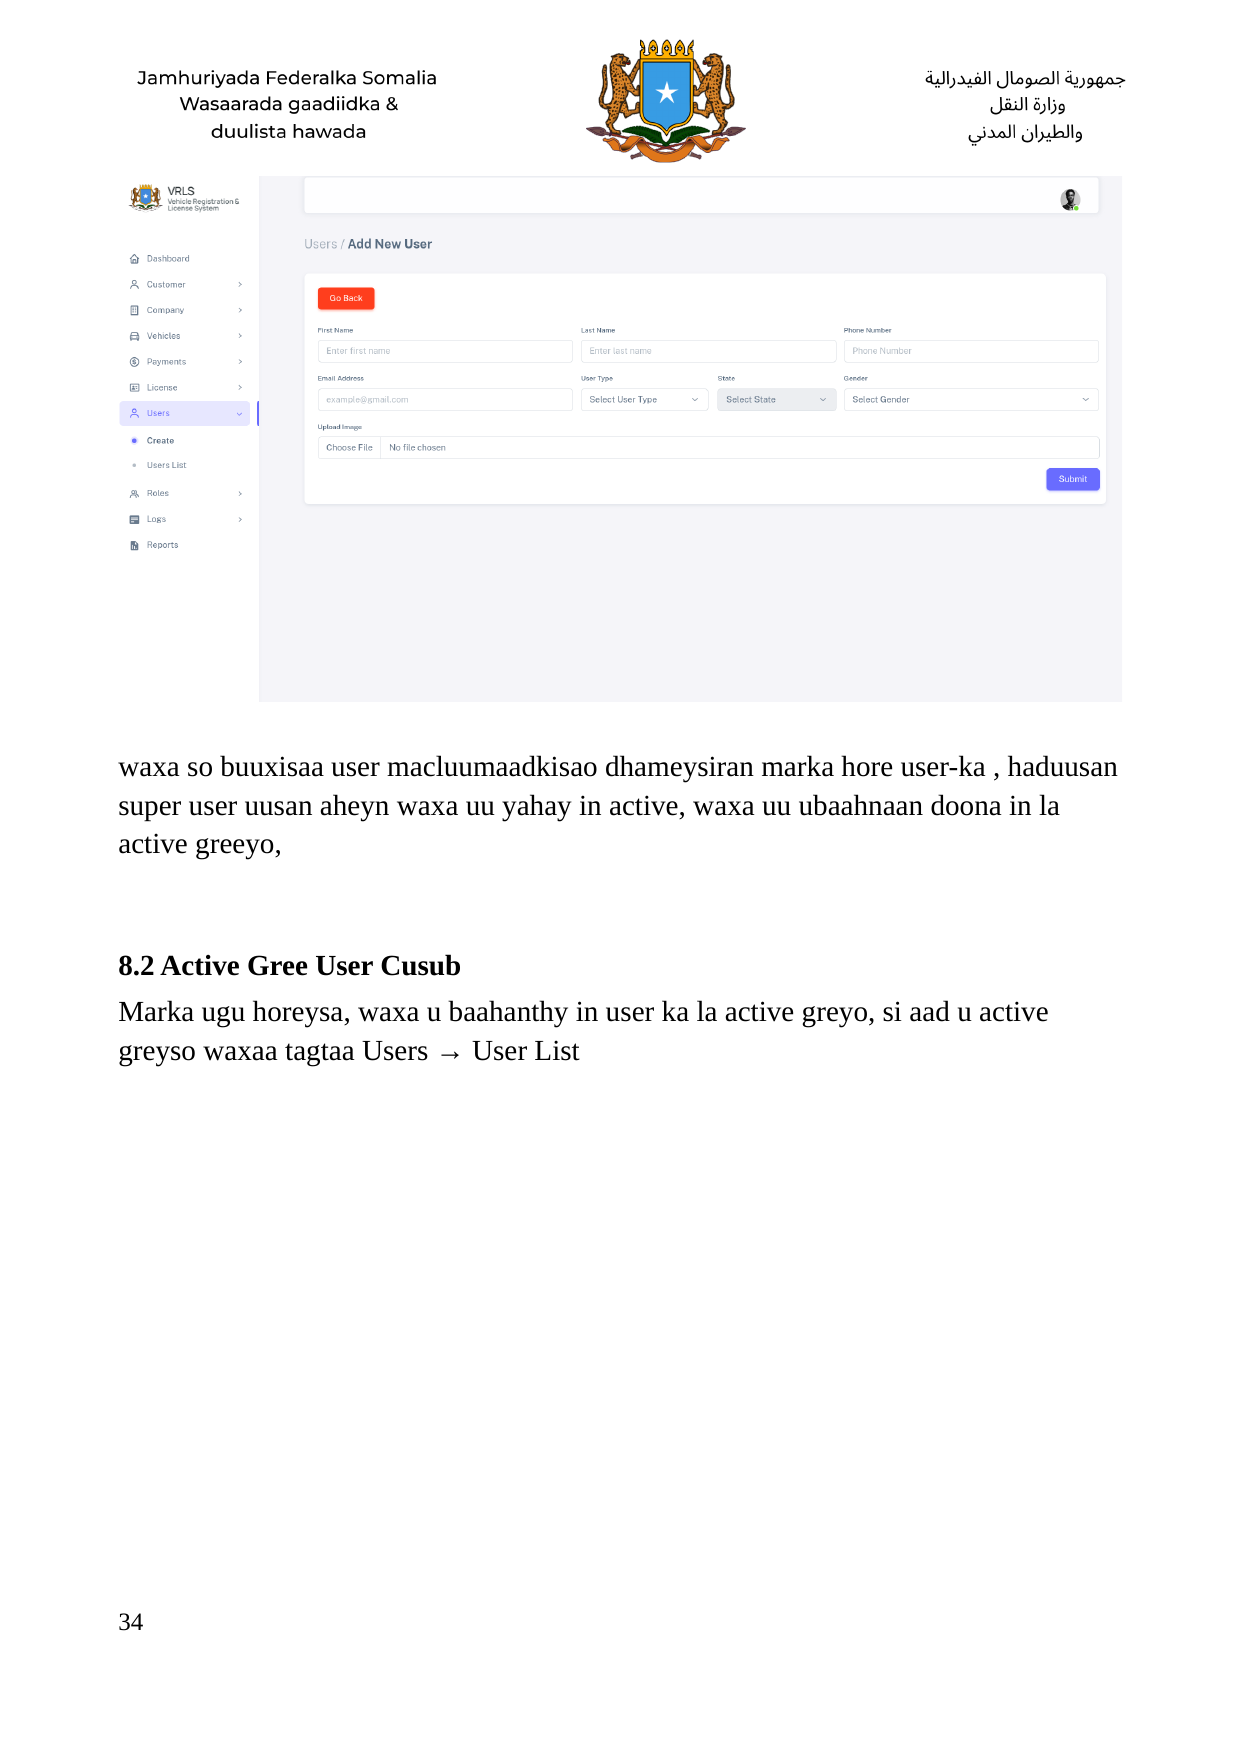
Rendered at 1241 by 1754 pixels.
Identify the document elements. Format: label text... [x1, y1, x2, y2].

subtitle 8.2 Active Gree User Cusub [118, 948, 1122, 982]
text Marka ugu horeysa, waxa u baahanthy in user ka la active greyo, si aad u active greyso waxaa tagtaa Users → User List [118, 994, 1122, 1066]
picture [118, 19, 1157, 702]
text waxa so buuxisaa user macluumaadkisao dhameysiran marka hore user-ka , haduusan super user uusan aheyn waxa uu yahay in active, waxa uu ubaahnaan doona in la active greeyo, [118, 749, 1122, 860]
